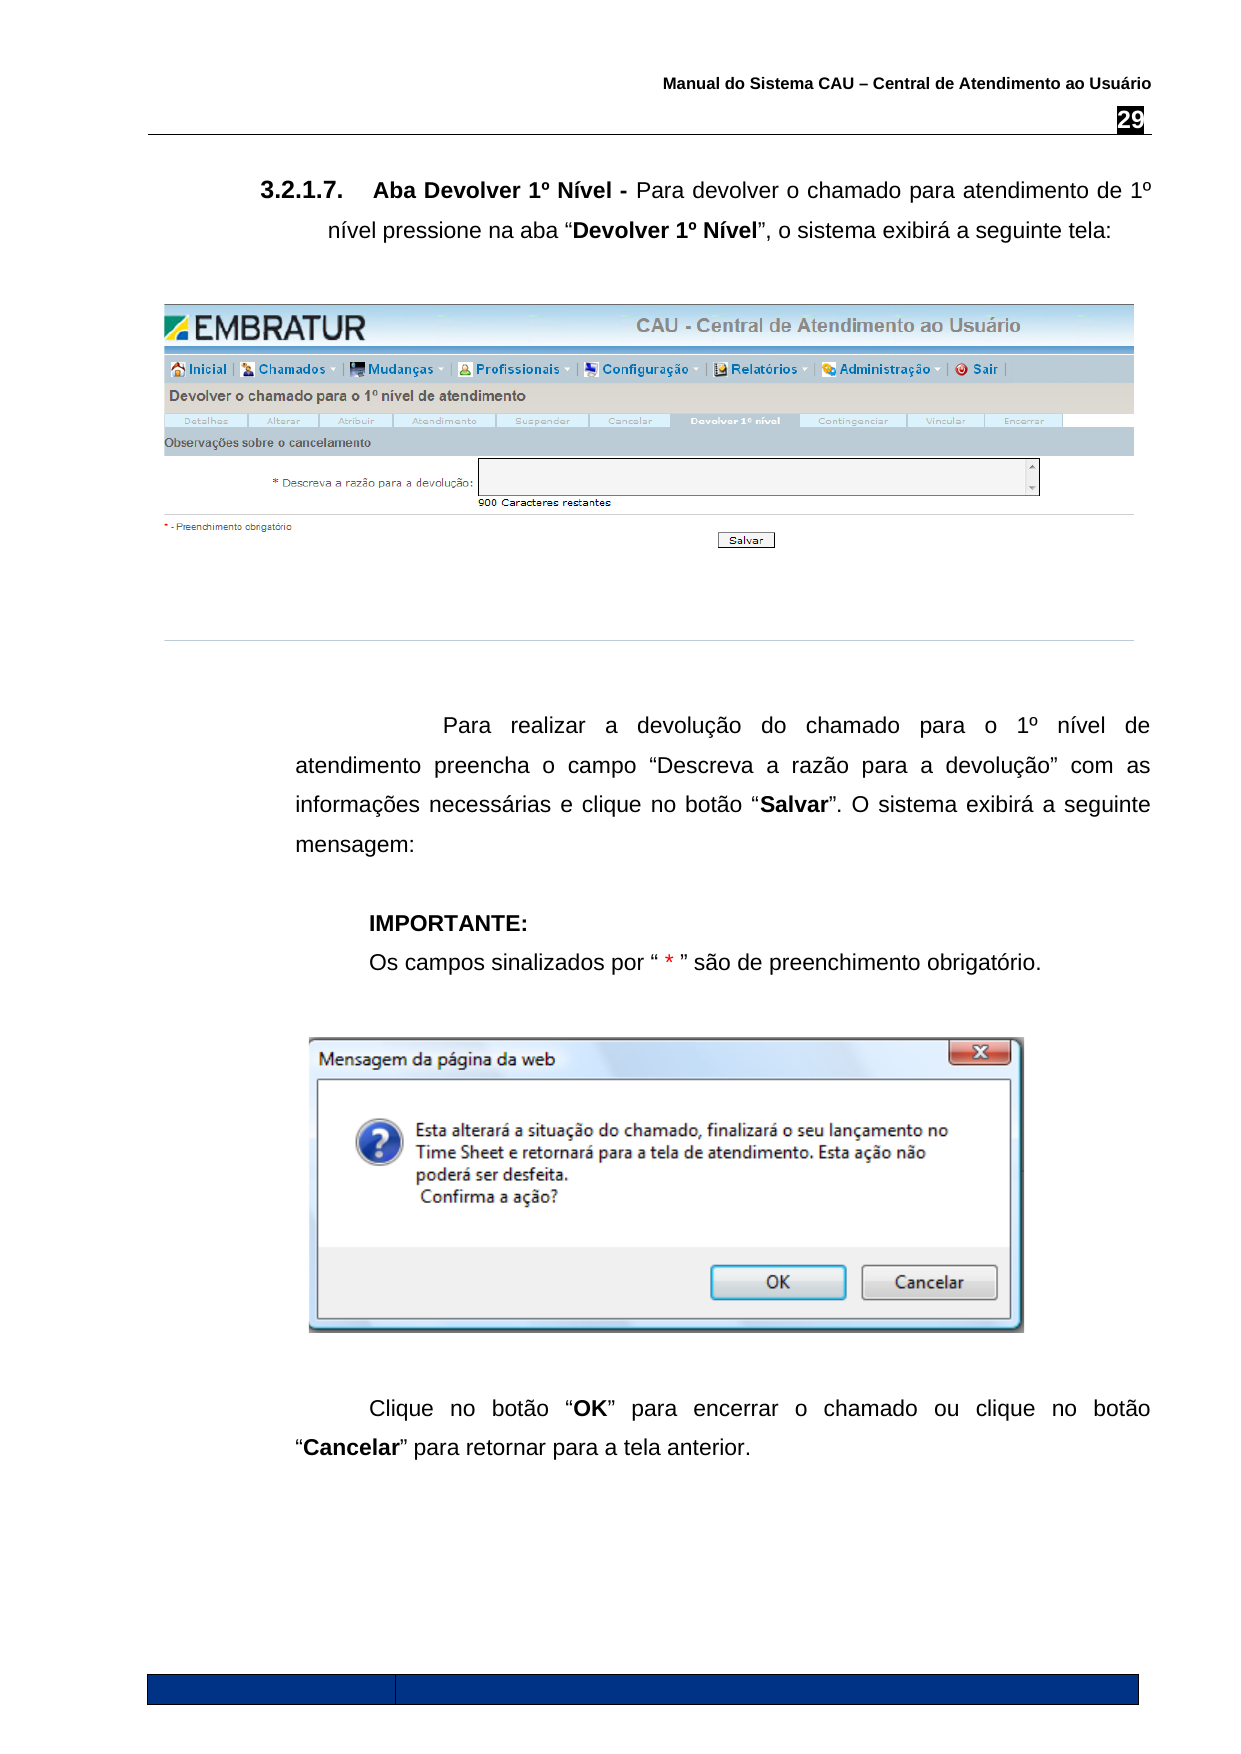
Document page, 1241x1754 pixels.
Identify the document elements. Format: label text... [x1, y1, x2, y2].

text Clique no botão “OK” para encerrar o chamado ou clique no botão “Cancelar” para retornar para a tela anterior. [295, 1394, 1152, 1460]
text IMPORTANTE: [295, 909, 1152, 936]
text Para realizar a devolução do chamado para o 1º nível de atendimento preencha o campo “Descreva a razão para a devolução” com as informações necessárias e clique no botão “Salvar”. O sistema exibirá a seguinte mensagem: [295, 712, 1152, 857]
picture [308, 1037, 1025, 1333]
text Os campos sinalizados por “ * ” são de preenchimento obrigatório. [295, 949, 1152, 975]
list Aba Devolver 1º Nível - Para devolver o chamado para atendimento de 1º nível pressione na aba “Devolver 1º Nível”, o sistema exibirá a seguinte tela: [260, 175, 1152, 243]
picture [164, 304, 1134, 651]
